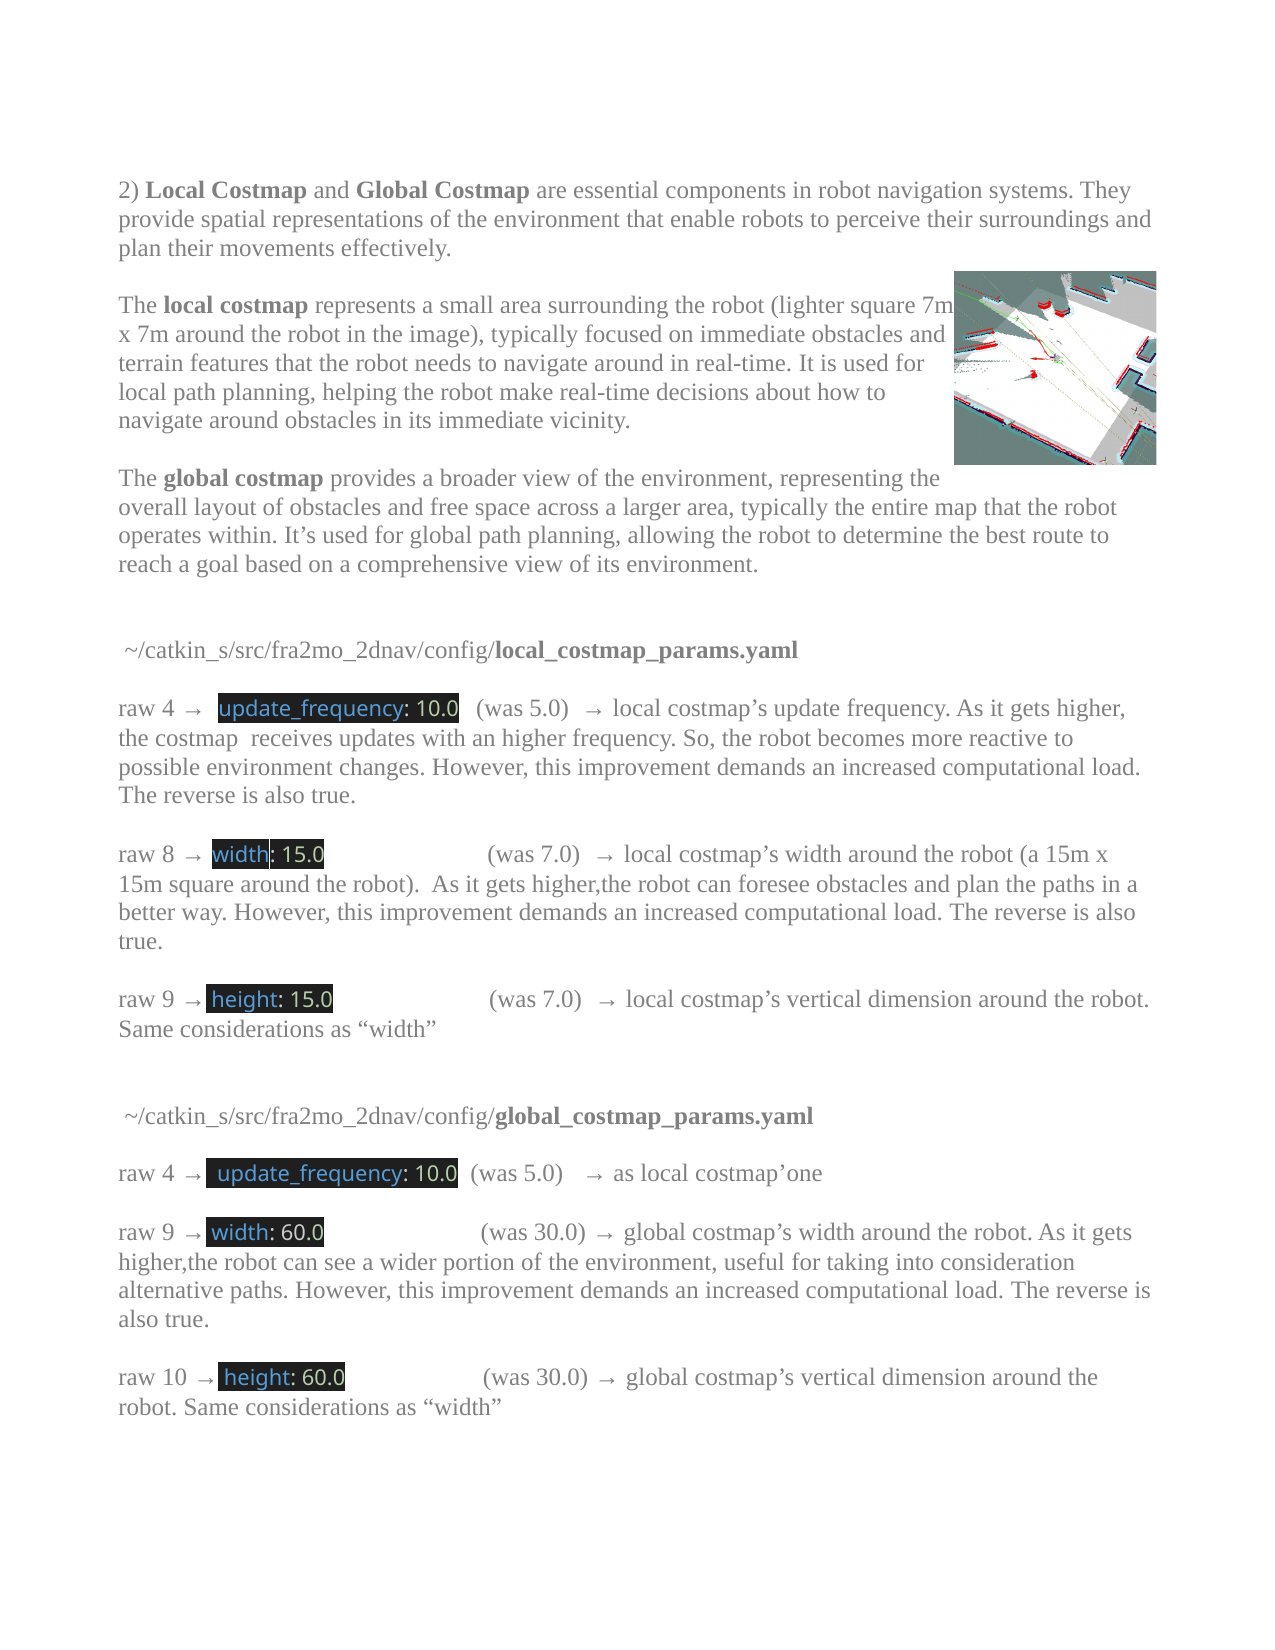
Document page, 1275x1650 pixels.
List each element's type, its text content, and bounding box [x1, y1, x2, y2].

text ~/catkin_s/src/fra2mo_2dnav/config/local_costmap_params.yaml [118, 636, 1157, 664]
text raw 9 → height: 15.0 (was 7.0) → local costmap’s vertical dimension around the robot. Same considerations as “width” [118, 984, 1157, 1043]
text The global costmap provides a broader view of the environment, representing the overall layout of obstacles and free space across a larger area, typically the entire map that the robot operates within. It’s used for global path planning, allowing the robot to determine the best route to reach a goal based on a comprehensive view of its environment. [118, 463, 1157, 578]
text The local costmap represents a small area surrounding the robot (lighter square 7m x 7m around the robot in the image), typically focused on immediate obstacles and terrain features that the robot needs to navigate around in real-time. It is used for local path planning, helping the robot make real-time decisions about how to navigate around obstacles in its immediate vicinity. [118, 291, 989, 434]
text raw 4 → update_frequency: 10.0 (was 5.0) → local costmap’s update frequency. As it gets higher, the costmap receives updates with an higher frequency. So, the robot becomes more reactive to possible environment changes. However, this improvement demands an increased computational load. The reverse is also true. [118, 693, 1157, 809]
picture [989, 271, 1106, 465]
text raw 9 → width: 60.0 (was 30.0) → global costmap’s width around the robot. As it gets higher,the robot can see a wider portion of the environment, useful for taking into consideration alternative paths. However, this improvement demands an increased computational load. The reverse is also true. [118, 1217, 1157, 1333]
text 2) Local Costmap and Global Costmap are essential components in robot navigation systems. They provide spatial representations of the environment that enable robots to perceive their surroundings and plan their movements effectively. [118, 176, 1157, 262]
text raw 10 → height: 60.0 (was 30.0) → global costmap’s vertical dimension around the robot. Same considerations as “width” [118, 1362, 1157, 1421]
text raw 8 → width: 15.0 (was 7.0) → local costmap’s width around the robot (a 15m x 15m square around the robot). As it gets higher,the robot can foresee obstacles and plan the paths in a better way. However, this improvement demands an increased computational load. The reverse is also true. [118, 839, 1157, 955]
text raw 4 → update_frequency: 10.0 (was 5.0) → as local costmap’one [118, 1158, 1157, 1188]
text ~/catkin_s/src/fra2mo_2dnav/config/global_costmap_params.yaml [118, 1101, 1157, 1129]
